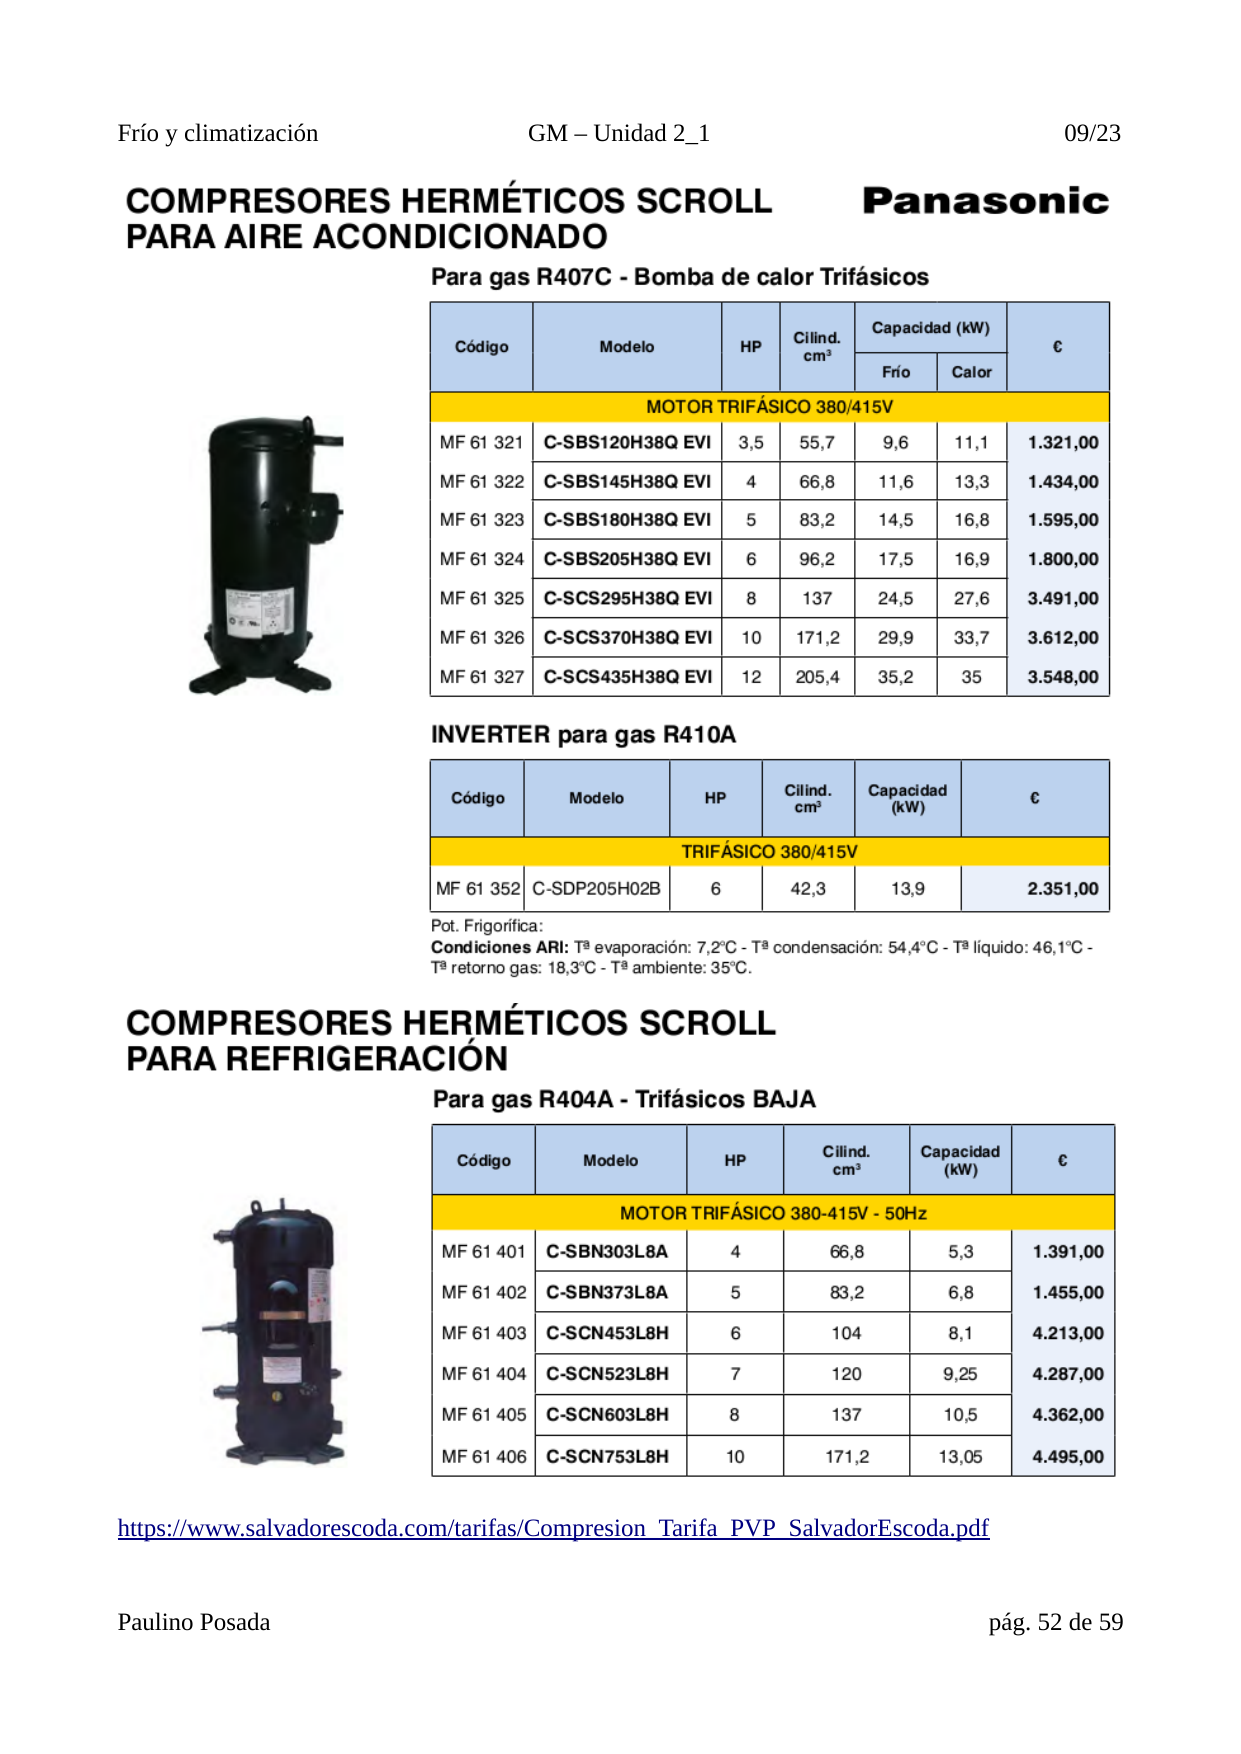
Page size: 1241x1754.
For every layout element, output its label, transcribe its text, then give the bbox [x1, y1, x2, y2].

text https://www.salvadorescoda.com/tarifas/Compresion_Tarifa_PVP_SalvadorEscoda.pdf [117, 1513, 1123, 1542]
picture [117, 1003, 1122, 1482]
picture [118, 176, 1123, 981]
